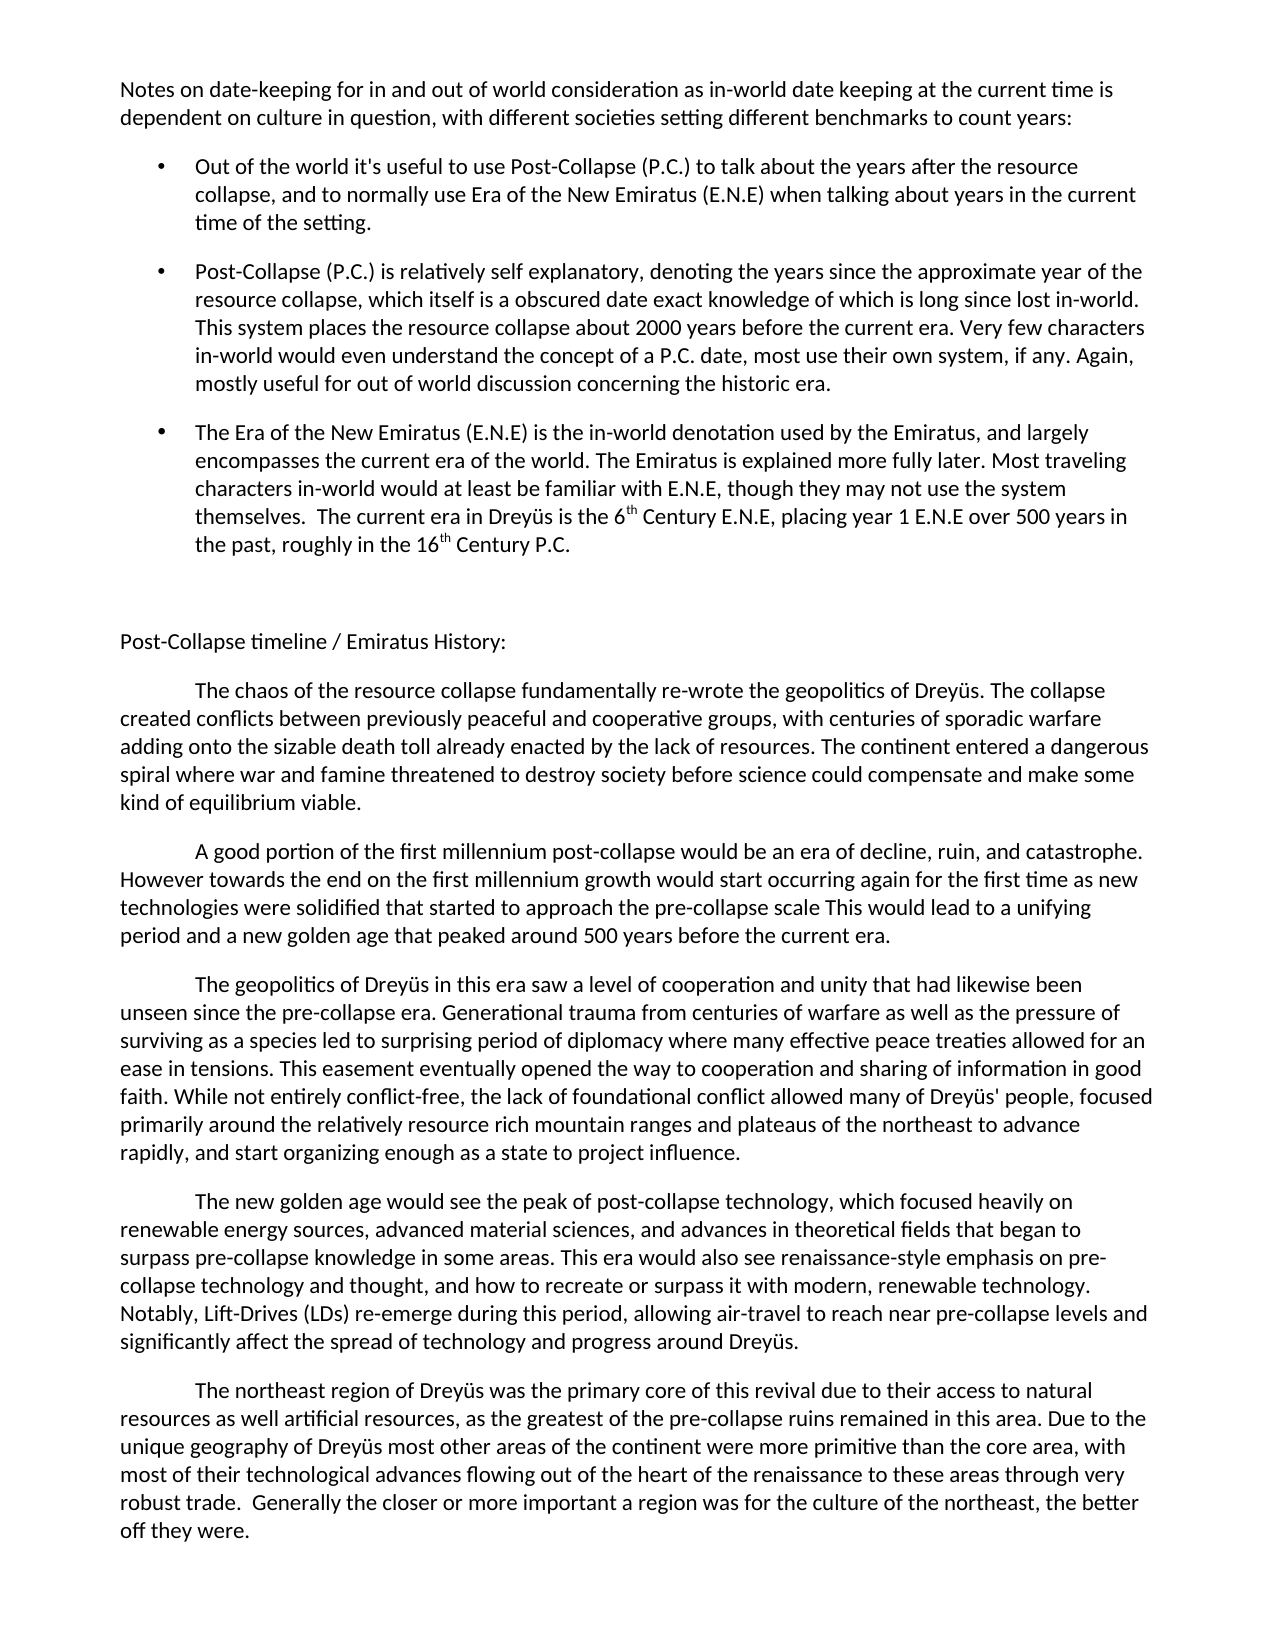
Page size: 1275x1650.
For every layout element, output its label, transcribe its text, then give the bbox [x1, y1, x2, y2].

list The Era of the New Emiratus (E.N.E) is the in-world denotation used by the Emiratus, and largely encompasses the current era of the world. The Emiratus is explained more fully later. Most traveling characters in-world would at least be familiar with E.N.E, though they may not use the system themselves. The current era in Dreyüs is the 6th Century E.N.E, placing year 1 E.N.E over 500 years in the past, roughly in the 16th Century P.C. [157, 418, 1155, 558]
text The new golden age would see the peak of post-collapse technology, which focused heavily on renewable energy sources, advanced material sciences, and advances in theoretical fields that began to surpass pre-collapse knowledge in some areas. This era would also see renaissance-style emphasis on pre-collapse technology and thought, and how to recreate or surpass it with modern, renewable technology. Notably, Lift-Drives (LDs) re-emerge during this period, allowing air-travel to reach near pre-collapse levels and significantly affect the spread of technology and progress around Dreyüs. [120, 1187, 1155, 1355]
list Post-Collapse (P.C.) is relatively self explanatory, denoting the years since the approximate year of the resource collapse, which itself is a obscured date exact knowledge of which is long since lost in-world. This system places the resource collapse about 2000 years before the current era. Very few characters in-world would even understand the concept of a P.C. date, most use their own system, if any. Again, mostly useful for out of world discussion concerning the historic era. [157, 257, 1155, 397]
text The northeast region of Dreyüs was the primary core of this revival due to their access to natural resources as well artificial resources, as the greatest of the pre-collapse ruins remained in this area. Due to the unique geography of Dreyüs most other areas of the continent were more primitive than the core area, with most of their technological advances flowing out of the heart of the renaissance to these areas through very robust trade. Generally the closer or more important a region was for the culture of the northeast, the better off they were. [120, 1376, 1155, 1544]
text Notes on date-keeping for in and out of world consideration as in-world date keeping at the current time is dependent on culture in question, with different societies setting different benchmarks to count years: [120, 75, 1155, 131]
text The chaos of the resource collapse fundamentally re-wrote the geopolitics of Dreyüs. The collapse created conflicts between previously peaceful and cooperative groups, with centuries of sporadic warfare adding onto the sizable death toll already enacted by the lack of resources. The continent entered a dangerous spiral where war and famine threatened to destroy society before science could compensate and make some kind of equilibrium viable. [120, 676, 1155, 816]
text A good portion of the first millennium post-collapse would be an era of decline, ruin, and catastrophe. However towards the end on the first millennium growth would start occurring again for the first time as new technologies were solidified that started to approach the pre-collapse scale This would lead to a unifying period and a new golden age that peaked around 500 years before the current era. [120, 837, 1155, 949]
text The geopolitics of Dreyüs in this era saw a level of cooperation and unity that had likewise been unseen since the pre-collapse era. Generational trauma from centuries of warfare as well as the pressure of surviving as a species led to surprising period of diplomacy where many effective peace treaties allowed for an ease in tensions. This easement eventually opened the way to cooperation and sharing of information in good faith. While not entirely conflict-free, the lack of foundational conflict allowed many of Dreyüs' people, focused primarily around the relatively resource rich mountain ranges and plateaus of the northeast to advance rapidly, and start organizing enough as a state to project influence. [120, 970, 1155, 1166]
text Post-Collapse timeline / Emiratus History: [120, 627, 1155, 656]
list Out of the world it's useful to use Post-Collapse (P.C.) to talk about the years after the resource collapse, and to normally use Era of the New Emiratus (E.N.E) when talking about years in the current time of the setting. [157, 152, 1155, 236]
